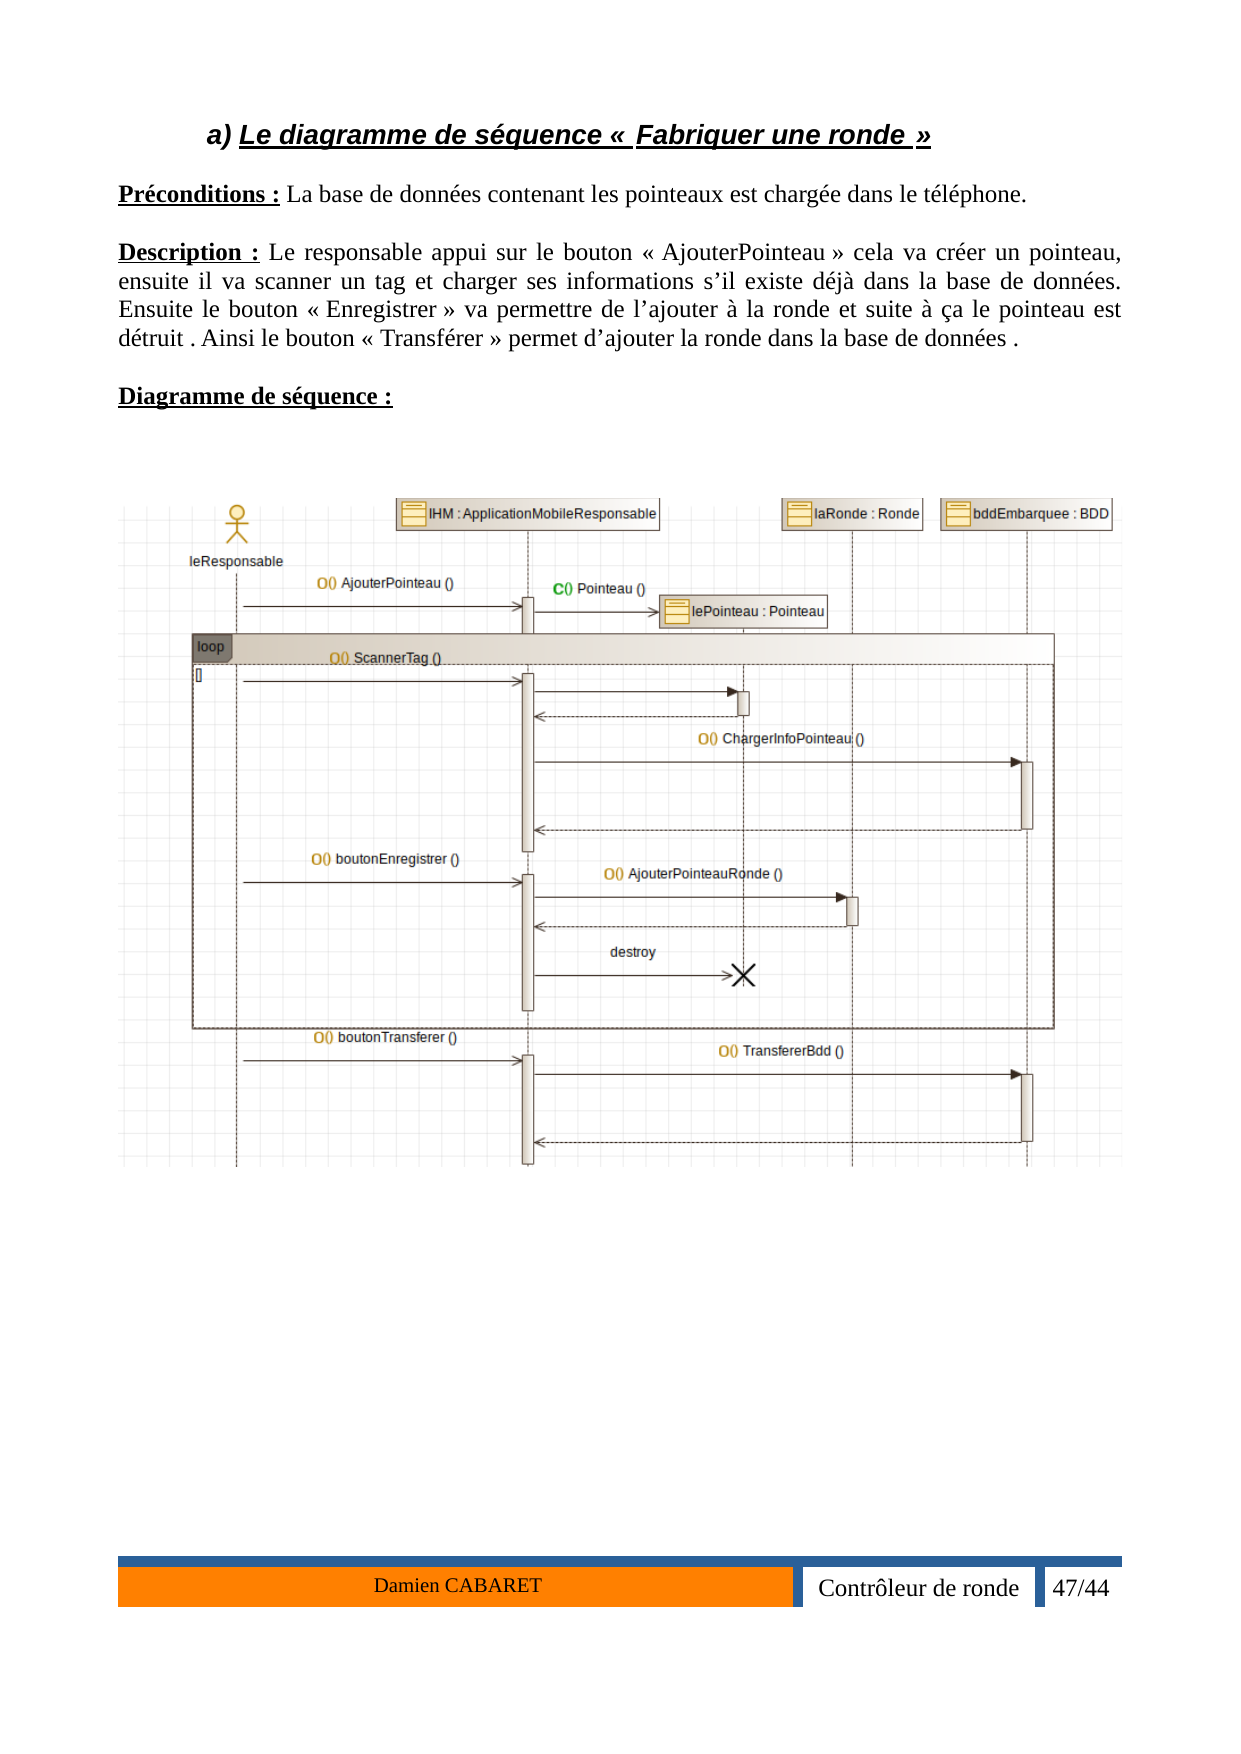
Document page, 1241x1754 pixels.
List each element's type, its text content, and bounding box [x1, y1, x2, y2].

picture [118, 498, 1123, 1167]
text Description : Le responsable appui sur le bouton « AjouterPointeau » cela va créer un pointeau, ensuite il va scanner un tag et charger ses informations s’il existe déjà dans la base de données. Ensuite le bouton « Enregistrer » va permettre de l’ajouter à la ronde et suite à ça le pointeau est détruit . Ainsi le bouton « Transférer » permet d’ajouter la ronde dans la base de données . [118, 237, 1122, 352]
subtitle Le diagramme de séquence « Fabriquer une ronde » [118, 118, 1122, 150]
text Diagramme de séquence : [118, 381, 1122, 410]
text Préconditions : La base de données contenant les pointeaux est chargée dans le téléphone. [118, 179, 1122, 208]
